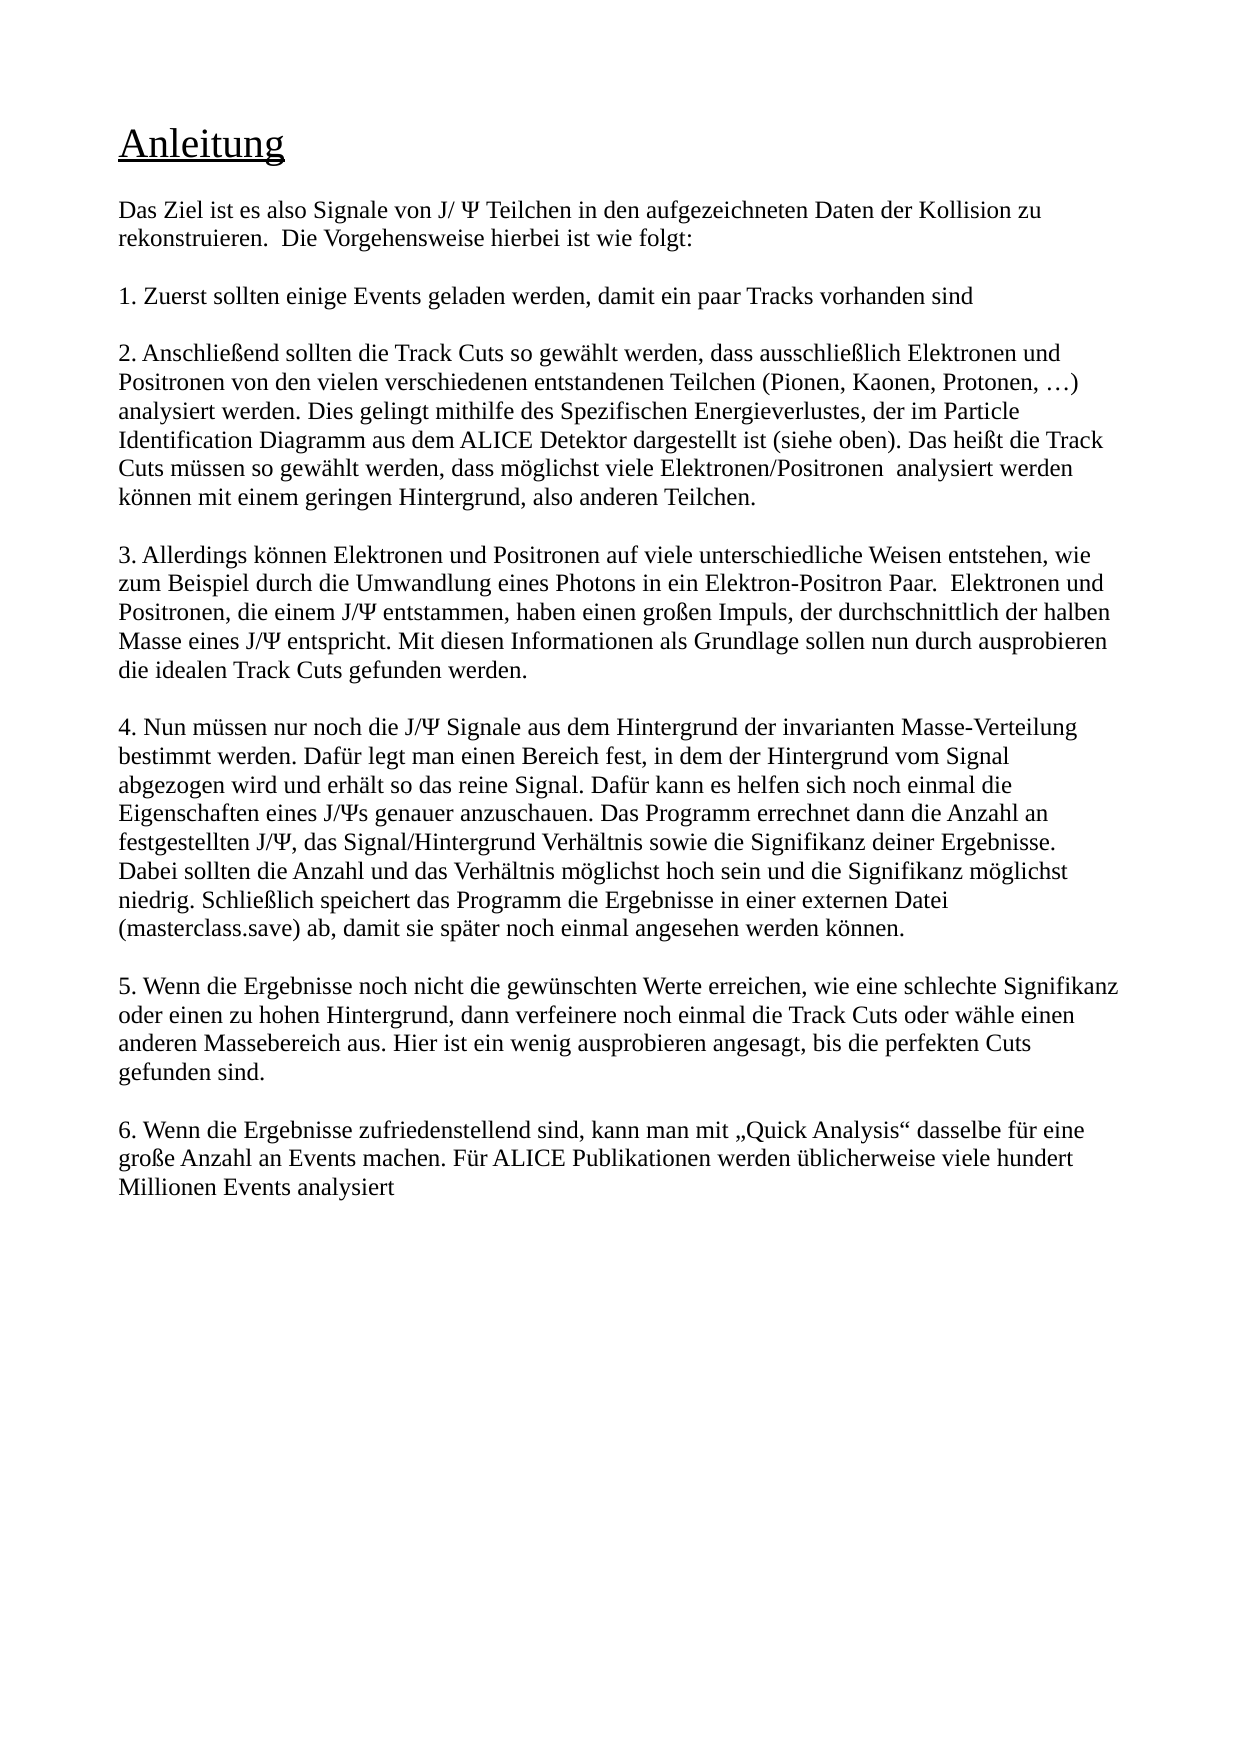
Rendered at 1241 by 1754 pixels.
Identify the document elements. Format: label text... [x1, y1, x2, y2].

text 3. Allerdings können Elektronen und Positronen auf viele unterschiedliche Weisen entstehen, wie zum Beispiel durch die Umwandlung eines Photons in ein Elektron-Positron Paar. Elektronen und Positronen, die einem J/Ψ entstammen, haben einen großen Impuls, der durchschnittlich der halben Masse eines J/Ψ entspricht. Mit diesen Informationen als Grundlage sollen nun durch ausprobieren die idealen Track Cuts gefunden werden. [118, 540, 1122, 683]
text Das Ziel ist es also Signale von J/ Ψ Teilchen in den aufgezeichneten Daten der Kollision zu rekonstruieren. Die Vorgehensweise hierbei ist wie folgt: [118, 195, 1122, 252]
text Anleitung [118, 118, 1122, 166]
text 4. Nun müssen nur noch die J/Ψ Signale aus dem Hintergrund der invarianten Masse-Verteilung bestimmt werden. Dafür legt man einen Bereich fest, in dem der Hintergrund vom Signal abgezogen wird und erhält so das reine Signal. Dafür kann es helfen sich noch einmal die Eigenschaften eines J/Ψs genauer anzuschauen. Das Programm errechnet dann die Anzahl an festgestellten J/Ψ, das Signal/Hintergrund Verhältnis sowie die Signifikanz deiner Ergebnisse. Dabei sollten die Anzahl und das Verhältnis möglichst hoch sein und die Signifikanz möglichst niedrig. Schließlich speichert das Programm die Ergebnisse in einer externen Datei (masterclass.save) ab, damit sie später noch einmal angesehen werden können. [118, 712, 1122, 942]
text 2. Anschließend sollten die Track Cuts so gewählt werden, dass ausschließlich Elektronen und Positronen von den vielen verschiedenen entstandenen Teilchen (Pionen, Kaonen, Protonen, …) analysiert werden. Dies gelingt mithilfe des Spezifischen Energieverlustes, der im Particle Identification Diagramm aus dem ALICE Detektor dargestellt ist (siehe oben). Das heißt die Track Cuts müssen so gewählt werden, dass möglichst viele Elektronen/Positronen analysiert werden können mit einem geringen Hintergrund, also anderen Teilchen. [118, 338, 1122, 511]
text 6. Wenn die Ergebnisse zufriedenstellend sind, kann man mit „Quick Analysis“ dasselbe für eine große Anzahl an Events machen. Für ALICE Publikationen werden üblicherweise viele hundert Millionen Events analysiert [118, 1115, 1122, 1201]
text 1. Zuerst sollten einige Events geladen werden, damit ein paar Tracks vorhanden sind [118, 281, 1122, 310]
text 5. Wenn die Ergebnisse noch nicht die gewünschten Werte erreichen, wie eine schlechte Signifikanz oder einen zu hohen Hintergrund, dann verfeinere noch einmal die Track Cuts oder wähle einen anderen Massebereich aus. Hier ist ein wenig ausprobieren angesagt, bis die perfekten Cuts gefunden sind. [118, 971, 1122, 1086]
